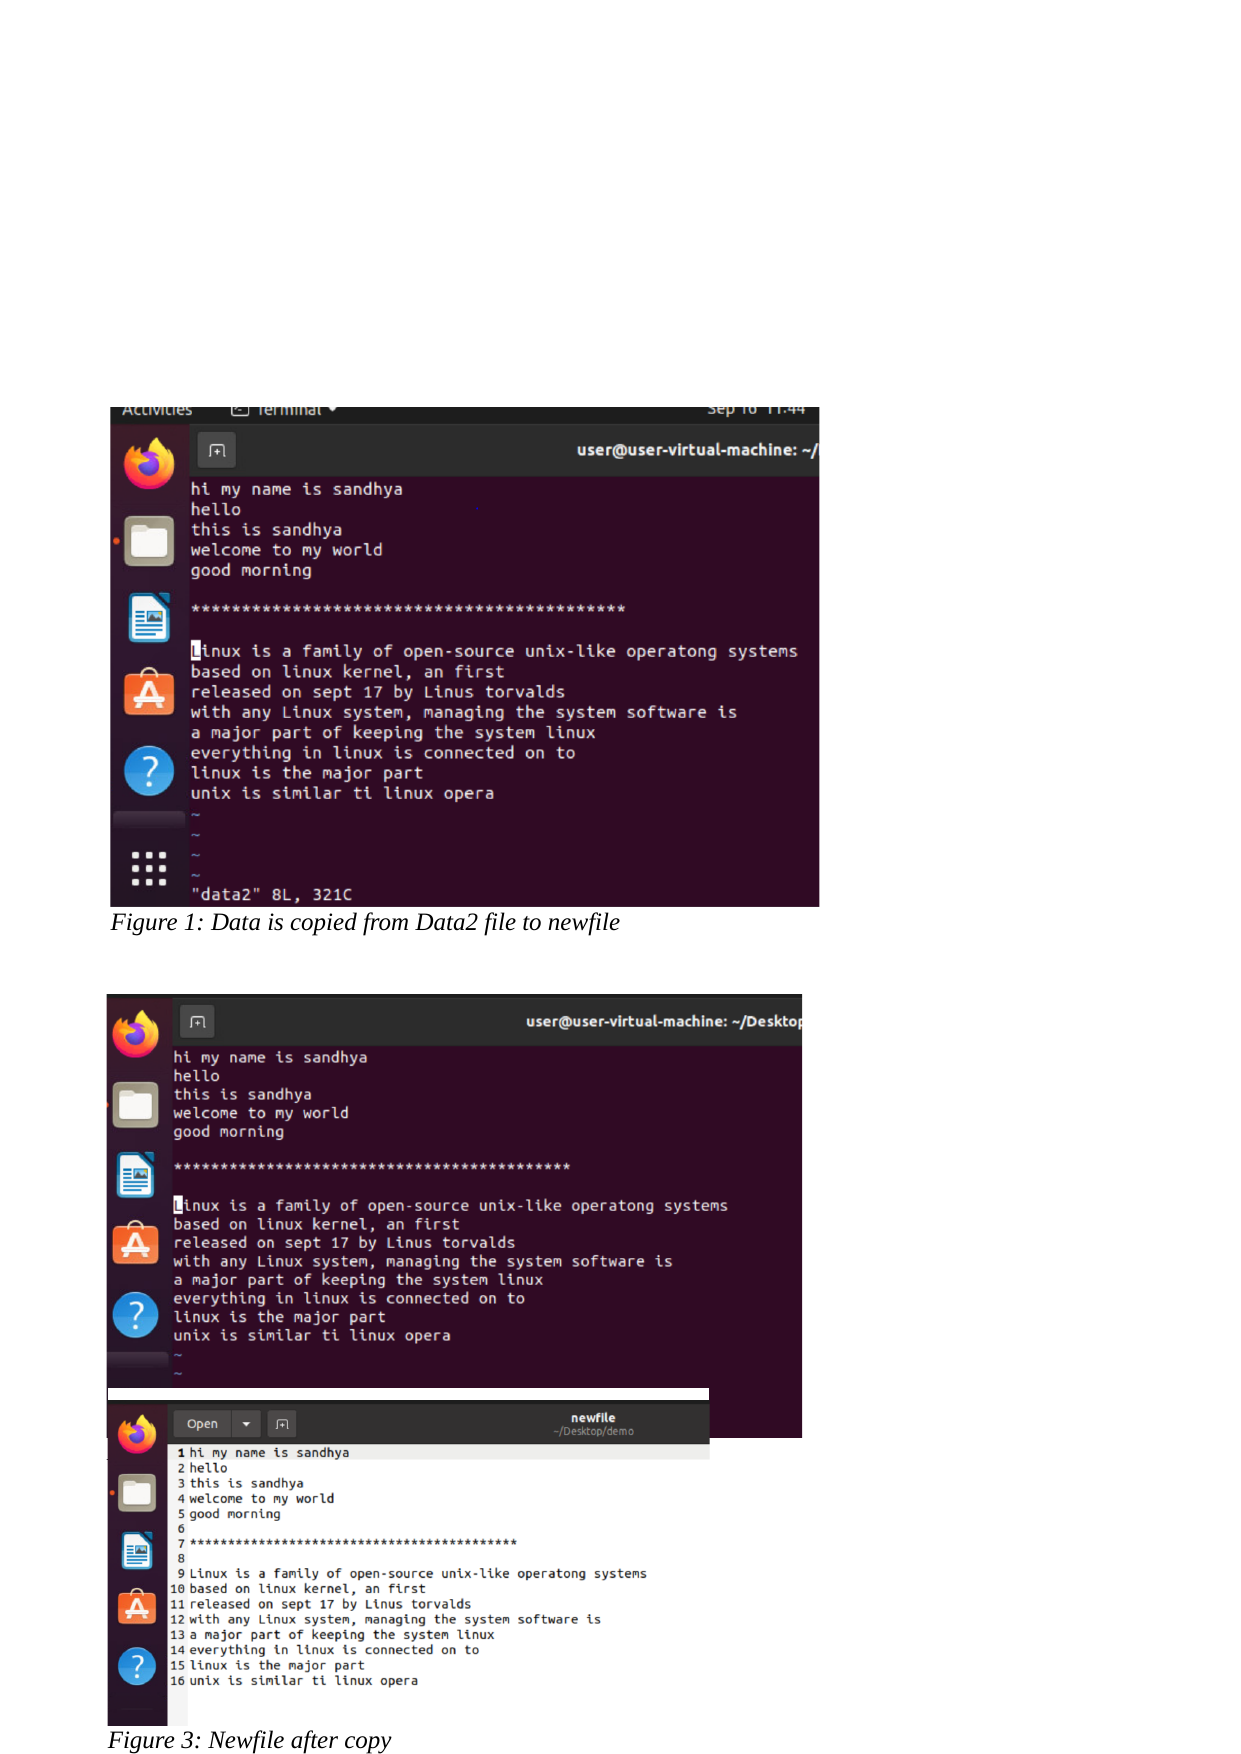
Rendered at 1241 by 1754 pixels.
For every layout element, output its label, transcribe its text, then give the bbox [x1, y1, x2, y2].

picture [110, 407, 820, 907]
text Figure 1: Data is copied from Data2 file to newfile [110, 907, 819, 936]
picture [106, 994, 803, 1726]
text Figure 2: Newfile saved after copy [710, 1438, 802, 1466]
text Figure 3: Newfile after copy [108, 1726, 709, 1754]
